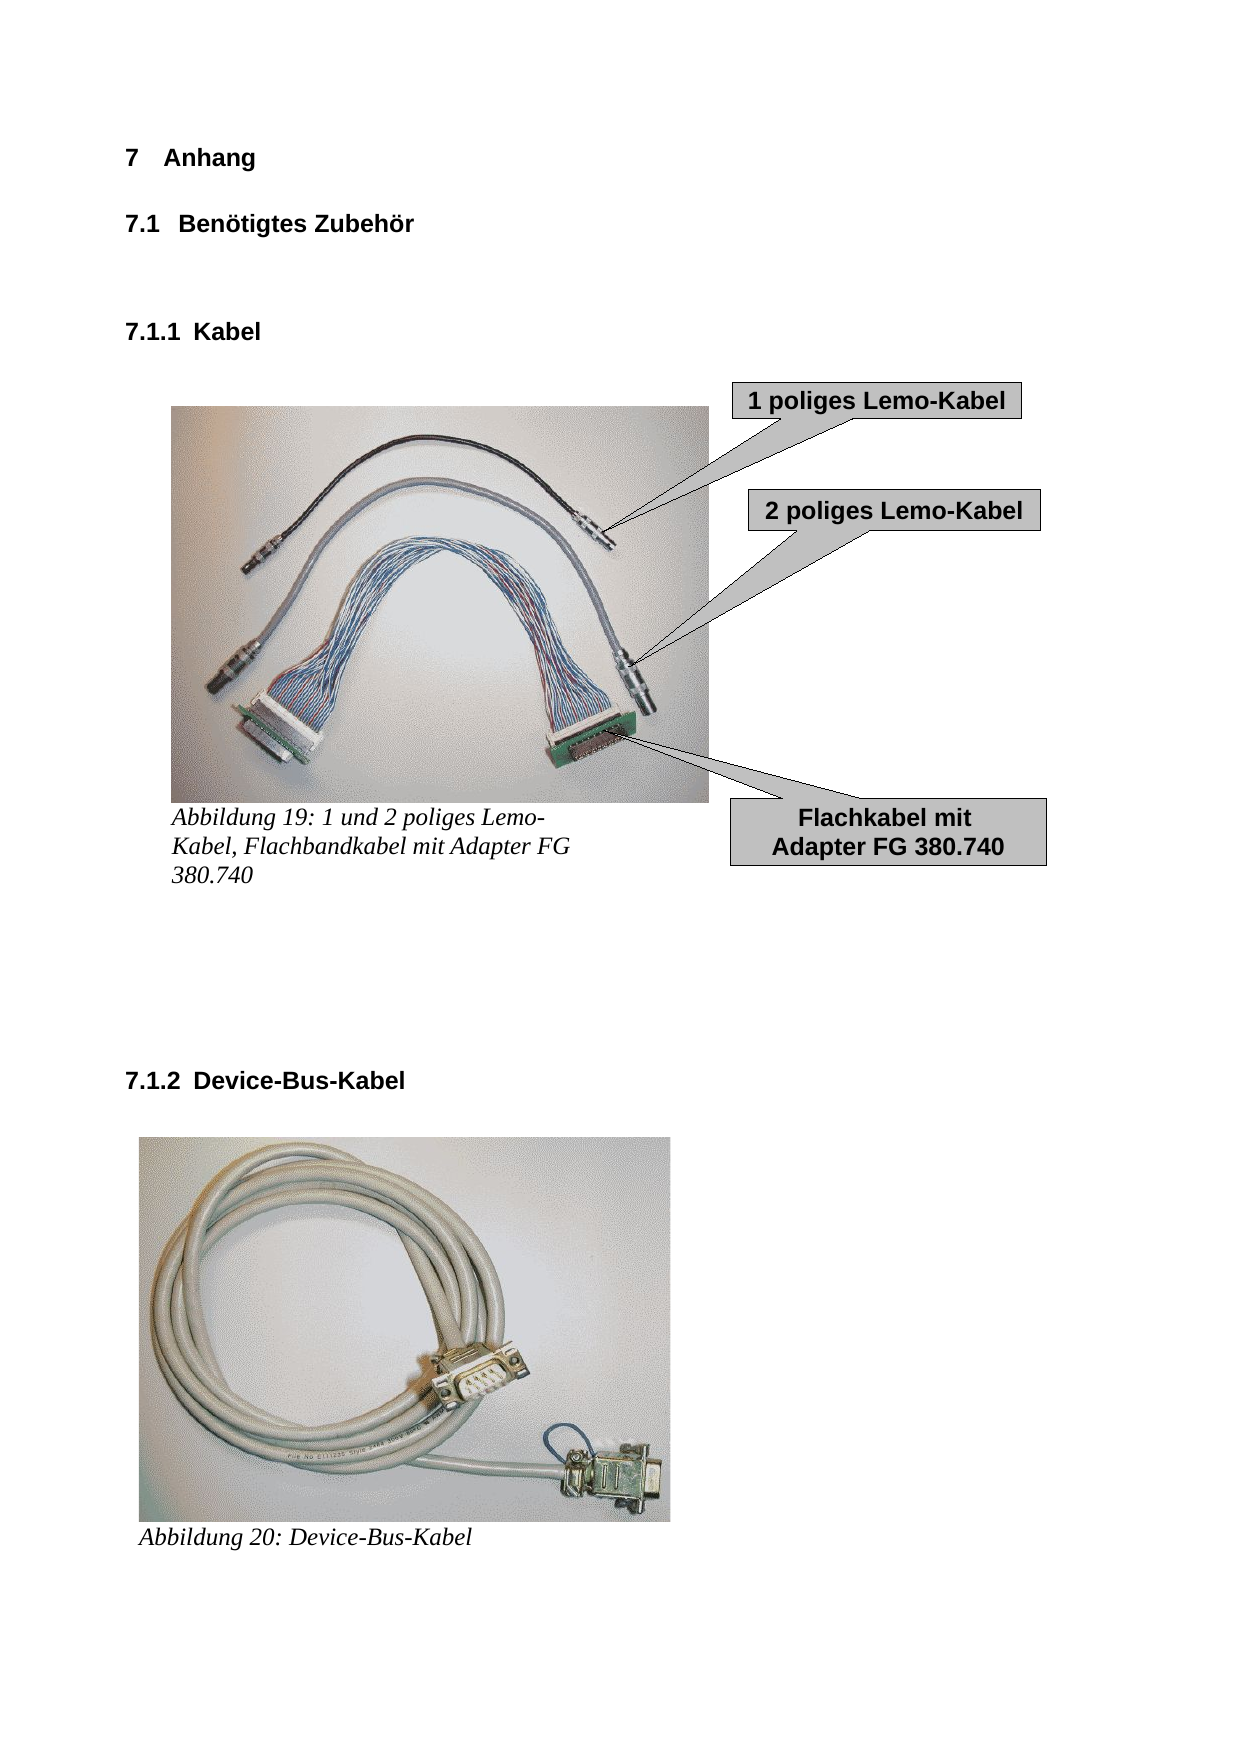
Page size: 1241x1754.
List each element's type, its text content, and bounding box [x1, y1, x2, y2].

text Abbildung 20: Device-Bus-Kabel [139, 1522, 670, 1550]
subtitle Anhang [118, 143, 1122, 172]
subtitle Kabel [118, 317, 1122, 346]
subtitle Device-Bus-Kabel [118, 1066, 1122, 1095]
subtitle Benötigtes Zubehör [118, 209, 1122, 238]
picture [171, 406, 709, 803]
text Abbildung 19: 1 und 2 poliges Lemo-Kabel, Flachbandkabel mit Adapter FG 380.740 [172, 803, 709, 888]
picture [138, 1137, 671, 1522]
